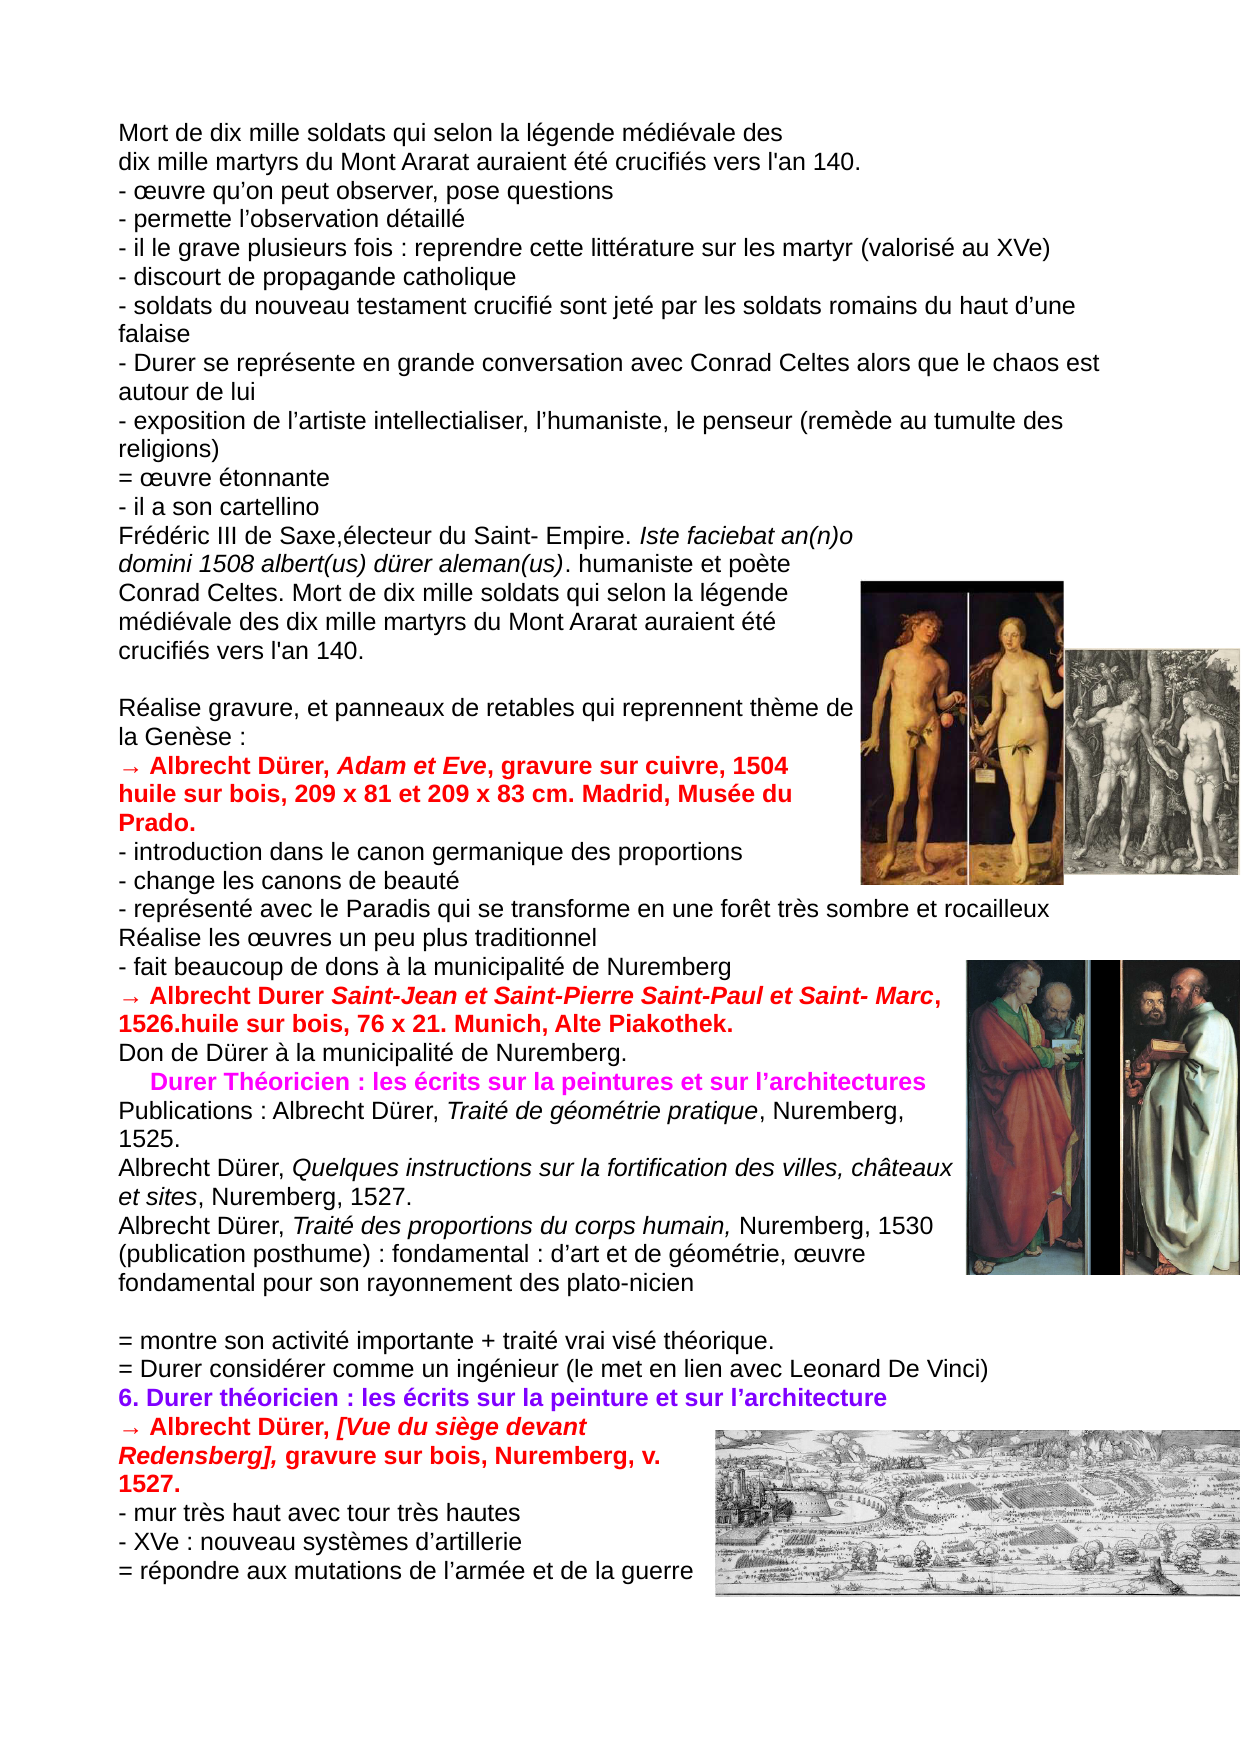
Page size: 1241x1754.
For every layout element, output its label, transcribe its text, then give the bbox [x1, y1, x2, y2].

text - change les canons de beauté [118, 866, 1122, 894]
text Publications : Albrecht Dürer, Traité de géométrie pratique, Nuremberg, [118, 1096, 965, 1124]
text huile sur bois, 209 x 81 et 209 x 83 cm. Madrid, Musée du Prado. [118, 779, 860, 837]
text 6. Durer théoricien : les écrits sur la peinture et sur l’architecture [118, 1383, 1122, 1412]
picture [965, 960, 1240, 1275]
text - Durer se représente en grande conversation avec Conrad Celtes alors que le chaos est autour de lui [118, 348, 1122, 406]
text - soldats du nouveau testament crucifié sont jeté par les soldats romains du haut d’une falaise [118, 291, 1122, 348]
text Frédéric III de Saxe,électeur du Saint- Empire. Iste faciebat an(n)o [118, 521, 1122, 549]
text - discourt de propagande catholique [118, 262, 1122, 291]
text - XVe : nouveau systèmes d’artillerie [118, 1527, 715, 1556]
text - exposition de l’artiste intellectialiser, l’humaniste, le penseur (remède au tumulte des religions) [118, 406, 1122, 463]
text - mur très haut avec tour très hautes [118, 1498, 715, 1527]
text = répondre aux mutations de l’armée et de la guerre [118, 1556, 715, 1584]
text Durer Théoricien : les écrits sur la peintures et sur l’architectures [118, 1067, 965, 1096]
text - permette l’observation détaillé [118, 204, 1122, 233]
text 1525. [118, 1124, 965, 1153]
text Albrecht Dürer, Quelques instructions sur la fortification des villes, châteaux et sites, Nuremberg, 1527. [118, 1153, 965, 1211]
text Don de Dürer à la municipalité de Nuremberg. [118, 1038, 965, 1067]
text domini 1508 albert(us) dürer aleman(us). humaniste et poète [118, 549, 1122, 578]
text = œuvre étonnante [118, 463, 1122, 492]
text Mort de dix mille soldats qui selon la légende médiévale des [118, 118, 1122, 147]
text Réalise gravure, et panneaux de retables qui reprennent thème de la Genèse : [118, 693, 860, 751]
text - introduction dans le canon germanique des proportions [118, 837, 860, 866]
text → Albrecht Dürer, [Vue du siège devant Redensberg], gravure sur bois, Nuremberg, v. 1527. [118, 1412, 1122, 1498]
text = Durer considérer comme un ingénieur (le met en lien avec Leonard De Vinci) [118, 1354, 1122, 1383]
text - il le grave plusieurs fois : reprendre cette littérature sur les martyr (valorisé au XVe) [118, 233, 1122, 262]
text - œuvre qu’on peut observer, pose questions [118, 176, 1122, 204]
text Conrad Celtes. Mort de dix mille soldats qui selon la légende médiévale des dix mille martyrs du Mont Ararat auraient été crucifiés vers l'an 140. [118, 578, 1122, 664]
text Albrecht Dürer, Traité des proportions du corps humain, Nuremberg, 1530 (publication posthume) : fondamental : d’art et de géométrie, œuvre fondamental pour son rayonnement des plato-nicien [118, 1211, 1122, 1297]
text = montre son activité importante + traité vrai visé théorique. [118, 1326, 1122, 1354]
text - il a son cartellino [118, 492, 1122, 521]
text → Albrecht Dürer, Adam et Eve, gravure sur cuivre, 1504 [118, 751, 860, 779]
text → Albrecht Durer Saint-Jean et Saint-Pierre Saint-Paul et Saint- Marc, 1526.huile sur bois, 76 x 21. Munich, Alte Piakothek. [118, 981, 965, 1038]
text - représenté avec le Paradis qui se transforme en une forêt très sombre et rocailleux [118, 894, 1122, 923]
text Réalise les œuvres un peu plus traditionnel [118, 923, 1122, 952]
picture [715, 1430, 1240, 1597]
picture [860, 579, 1241, 885]
text dix mille martyrs du Mont Ararat auraient été crucifiés vers l'an 140. [118, 147, 1122, 176]
text - fait beaucoup de dons à la municipalité de Nuremberg [118, 952, 1122, 981]
